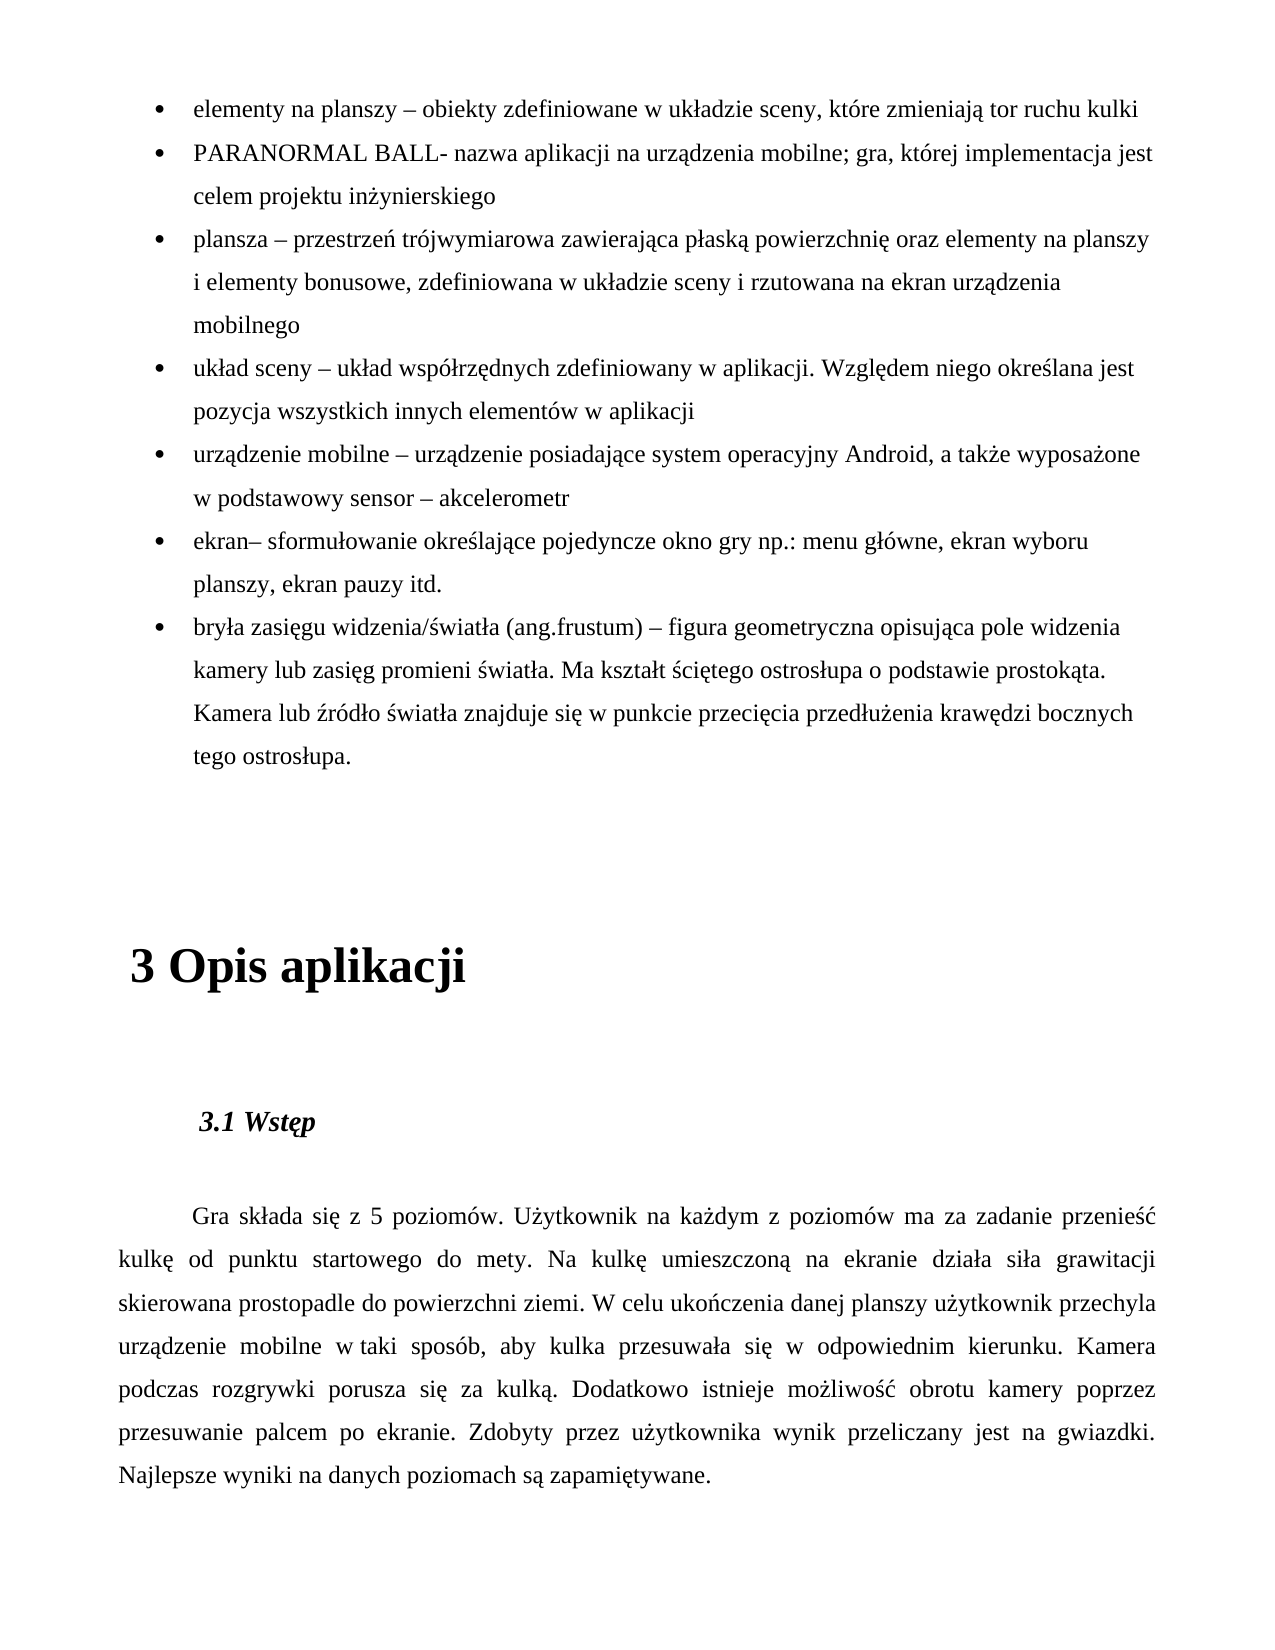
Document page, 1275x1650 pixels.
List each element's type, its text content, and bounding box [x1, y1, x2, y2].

list układ sceny – układ współrzędnych zdefiniowany w aplikacji. Względem niego określana jest pozycja wszystkich innych elementów w aplikacji [156, 353, 1157, 425]
subtitle Wstęp [192, 1104, 1157, 1138]
list elementy na planszy – obiekty zdefiniowane w układzie sceny, które zmieniają tor ruchu kulki [156, 94, 1157, 123]
text Gra składa się z 5 poziomów. Użytkownik na każdym z poziomów ma za zadanie przenieść kulkę od punktu startowego do mety. Na kulkę umieszczoną na ekranie działa siła grawitacji skierowana prostopadle do powierzchni ziemi. W celu ukończenia danej planszy użytkownik przechyla urządzenie mobilne w taki sposób, aby kulka przesuwała się w odpowiednim kierunku. Kamera podczas rozgrywki porusza się za kulką. Dodatkowo istnieje możliwość obrotu kamery poprzez przesuwanie palcem po ekranie. Zdobyty przez użytkownika wynik przeliczany jest na gwiazdki. Najlepsze wyniki na danych poziomach są zapamiętywane. [118, 1201, 1157, 1489]
list urządzenie mobilne – urządzenie posiadające system operacyjny Android, a także wyposażone w podstawowy sensor – akcelerometr [156, 439, 1157, 511]
subtitle Opis aplikacji [118, 935, 1157, 993]
list PARANORMAL BALL- nazwa aplikacji na urządzenia mobilne; gra, której implementacja jest celem projektu inżynierskiego [156, 138, 1157, 209]
list ekran– sformułowanie określające pojedyncze okno gry np.: menu główne, ekran wyboru planszy, ekran pauzy itd. [156, 526, 1157, 598]
list bryła zasięgu widzenia/światła (ang.frustum) – figura geometryczna opisująca pole widzenia kamery lub zasięg promieni światła. Ma kształt ściętego ostrosłupa o podstawie prostokąta. Kamera lub źródło światła znajduje się w punkcie przecięcia przedłużenia krawędzi bocznych tego ostrosłupa. [156, 612, 1157, 770]
list plansza – przestrzeń trójwymiarowa zawierająca płaską powierzchnię oraz elementy na planszy i elementy bonusowe, zdefiniowana w układzie sceny i rzutowana na ekran urządzenia mobilnego [156, 224, 1157, 339]
